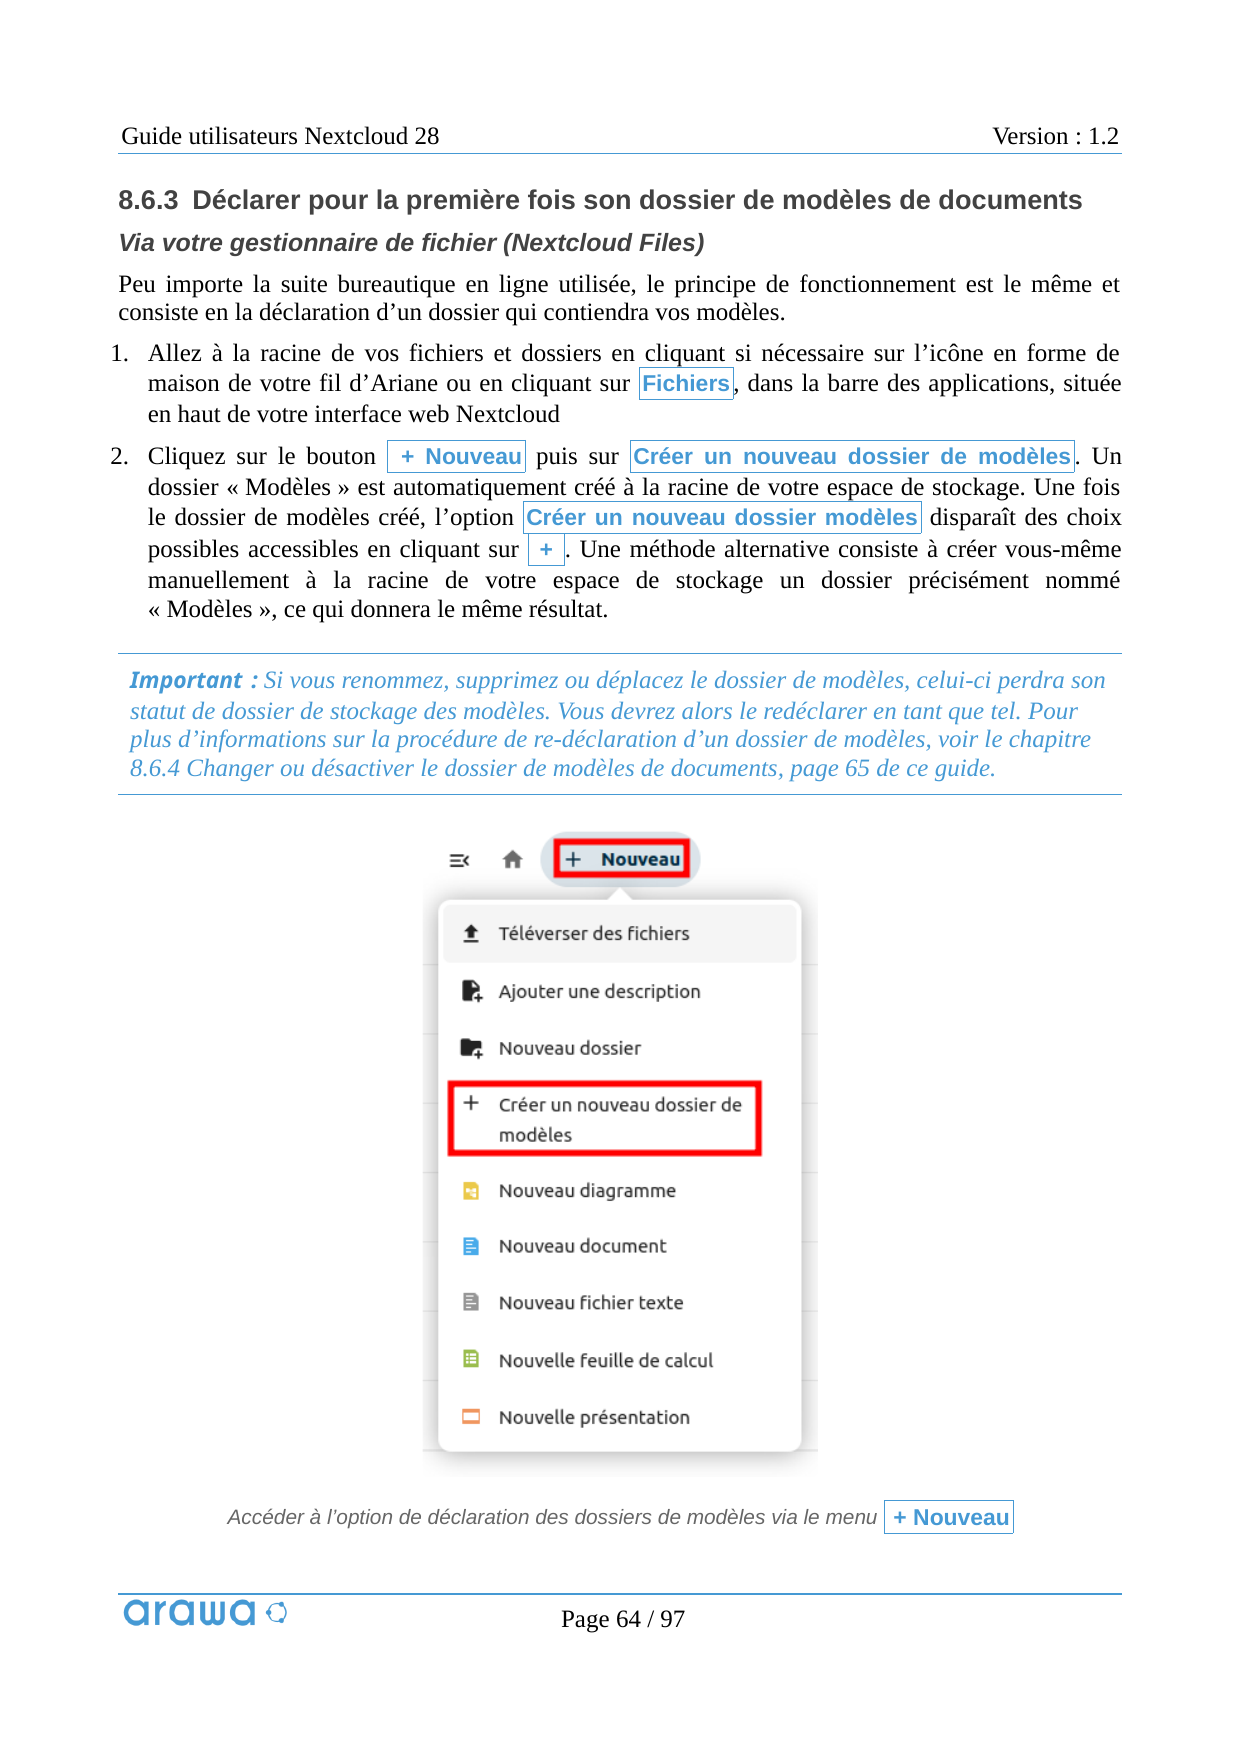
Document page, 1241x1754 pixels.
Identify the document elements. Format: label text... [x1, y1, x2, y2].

subtitle Via votre gestionnaire de fichier (Nextcloud Files) [118, 227, 1122, 256]
text Important : Si vous renommez, supprimez ou déplacez le dossier de modèles, celui-ci perdra son statut de dossier de stockage des modèles. Vous devrez alors le redéclarer en tant que tel. Pour plus d’informations sur la procédure de re-déclaration d’un dossier de modèles, voir le chapitre 8.6.4 Changer ou désactiver le dossier de modèles de documents, page 65 de ce guide. [118, 654, 1122, 794]
text Peu importe la suite bureautique en ligne utilisée, le principe de fonctionnement est le même et consiste en la déclaration d’un dossier qui contiendra vos modèles. [118, 269, 1122, 326]
list Allez à la racine de vos fichiers et dossiers en cliquant si nécessaire sur l’icône en forme de maison de votre fil d’Ariane ou en cliquant sur Fichiers, dans la barre des applications, située en haut de votre interface web Nextcloud [110, 338, 1122, 428]
text Accéder à l’option de déclaration des dossiers de modèles via le menu [118, 1500, 884, 1533]
picture [121, 1597, 290, 1628]
subtitle Déclarer pour la première fois son dossier de modèles de documents [118, 184, 1122, 215]
list Cliquez sur le bouton + Nouveau puis sur Créer un nouveau dossier de modèles. Un dossier « Modèles » est automatiquement créé à la racine de votre espace de stockage. Une fois le dossier de modèles créé, l’option Créer un nouveau dossier modèles disparaît des choix possibles accessibles en cliquant sur + . Une méthode alternative consiste à créer vous-même manuellement à la racine de votre espace de stockage un dossier précisément nommé « Modèles », ce qui donnera le même résultat. [110, 440, 1122, 623]
text + Nouveau [885, 1501, 1013, 1533]
text [1014, 1500, 1122, 1533]
picture [422, 823, 818, 1477]
